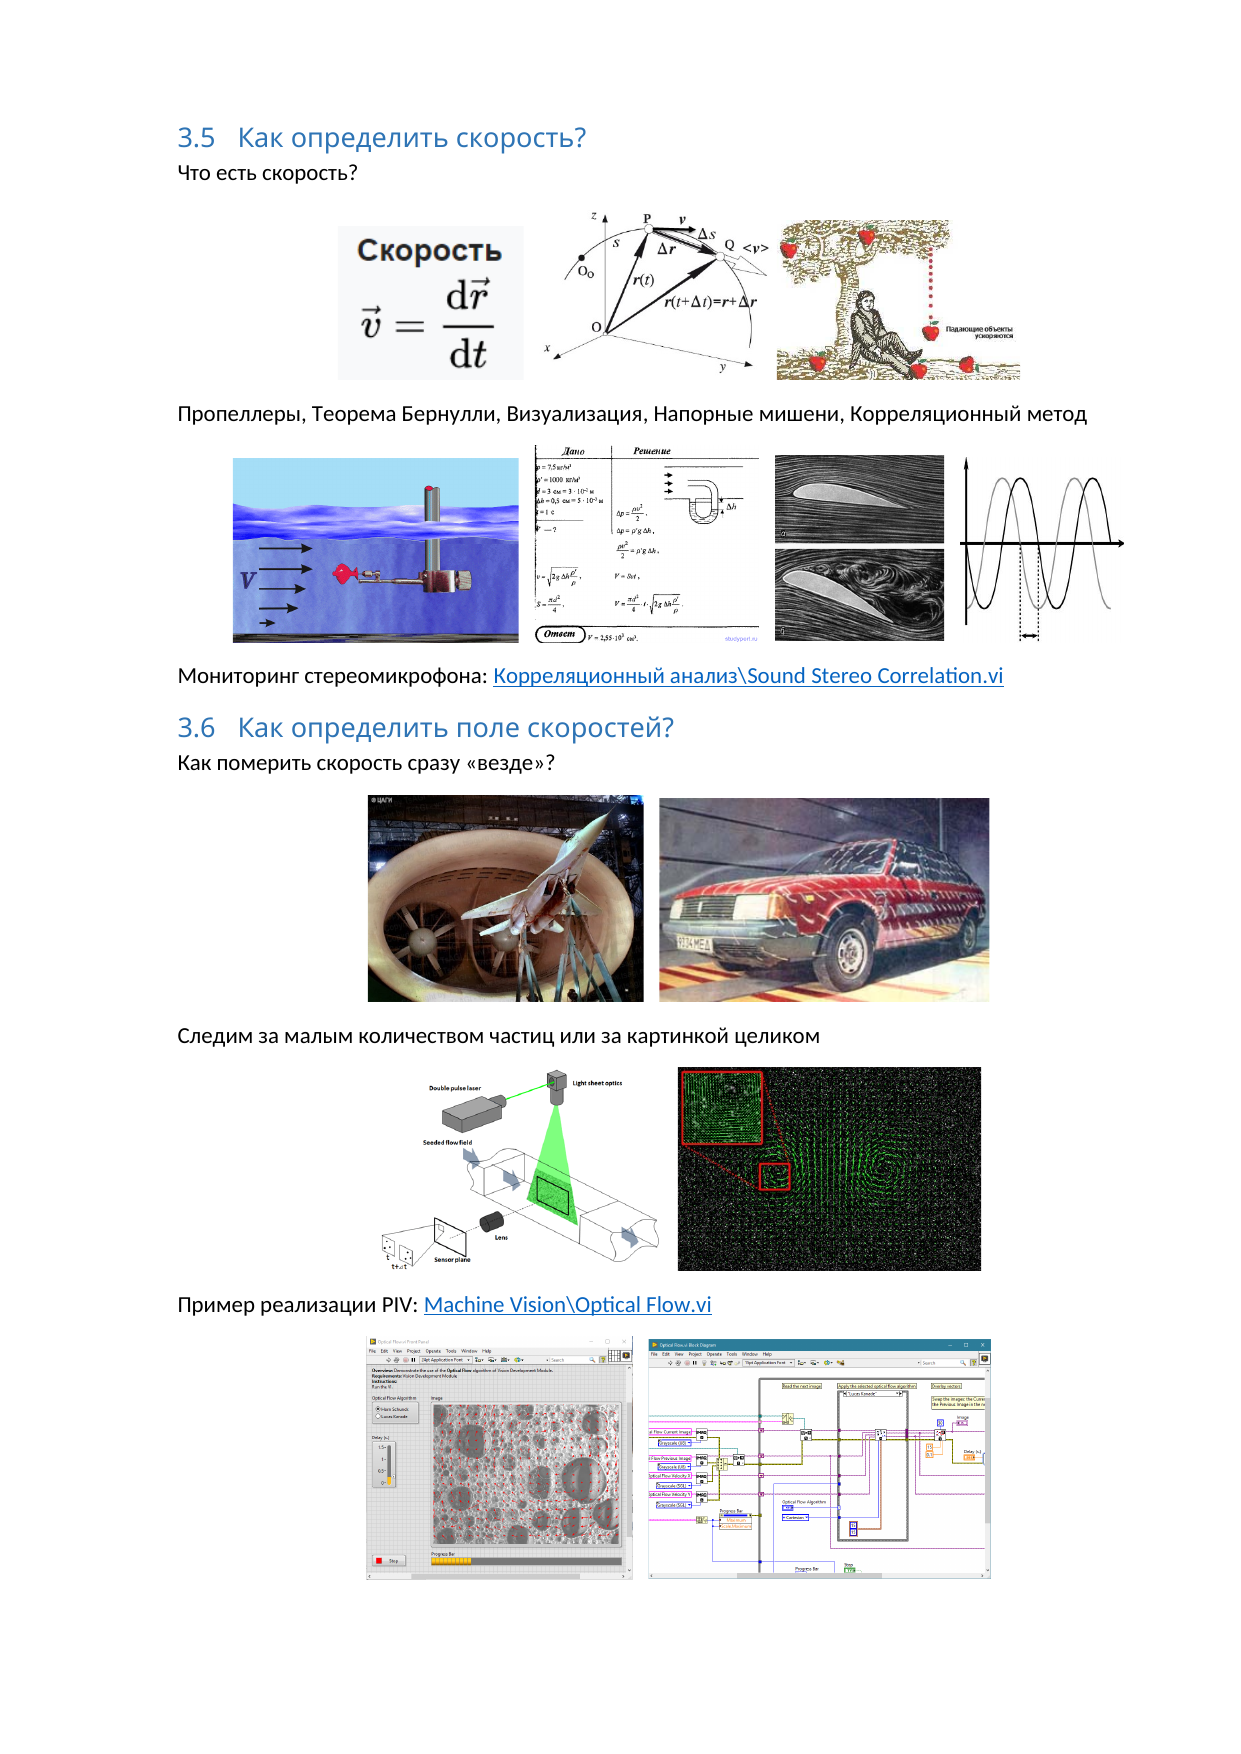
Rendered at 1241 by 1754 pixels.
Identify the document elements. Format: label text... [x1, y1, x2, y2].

picture [775, 455, 945, 641]
picture [539, 204, 1021, 380]
picture [959, 457, 1124, 643]
picture [648, 1339, 991, 1579]
picture [377, 1067, 663, 1271]
text Пропеллеры, Теорема Бернулли, Визуализация, Напорные мишени, Корреляционный метод [177, 399, 1181, 427]
text Следим за малым количеством частиц или за картинкой целиком [177, 1021, 1181, 1049]
subtitle Как определить поле скоростей? [177, 708, 1181, 745]
subtitle Как определить скорость? [177, 118, 1181, 155]
text Мониторинг стереомикрофона: Корреляционный анализ\Sound Stereo Correlation.vi [177, 661, 1181, 689]
picture [677, 1067, 982, 1271]
picture [366, 1336, 633, 1580]
picture [534, 445, 759, 643]
text Пример реализации PIV: Machine Vision\Optical Flow.vi [177, 1290, 1181, 1318]
picture [232, 458, 519, 643]
picture [367, 795, 644, 1002]
picture [659, 798, 990, 1002]
picture [337, 226, 524, 380]
text Как померить скорость сразу «везде»? [177, 748, 1181, 776]
text Что есть скорость? [177, 158, 1181, 186]
